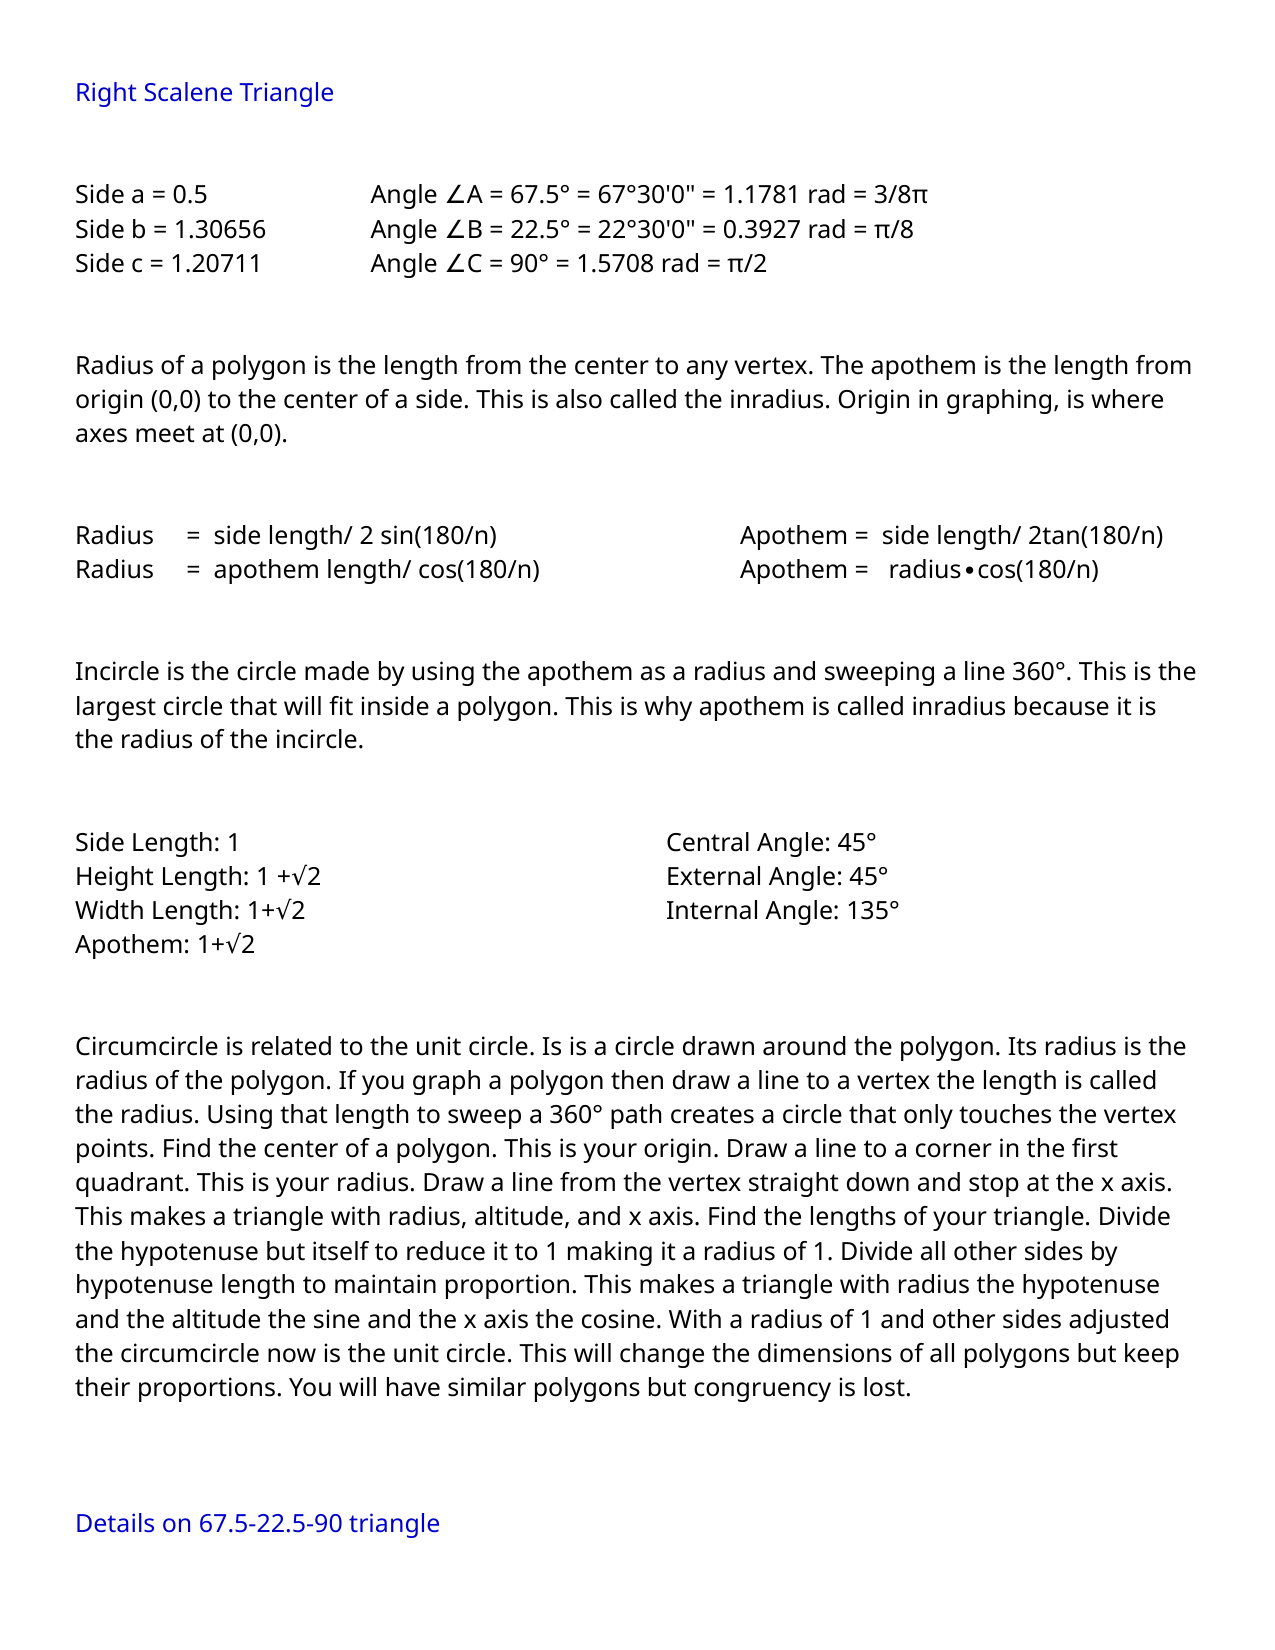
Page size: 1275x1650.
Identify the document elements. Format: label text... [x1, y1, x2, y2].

text Side a = 0.5 Angle ∠A = 67.5° = 67°30'0" = 1.1781 rad = 3/8π Side b = 1.30656 Angle ∠B = 22.5° = 22°30'0" = 0.3927 rad = π/8 Side c = 1.20711 Angle ∠C = 90° = 1.5708 rad = π/2 [75, 177, 1200, 279]
text Incircle is the circle made by using the apothem as a radius and sweeping a line 360°. This is the largest circle that will fit inside a polygon. This is why apothem is called inradius because it is the radius of the incircle. [75, 654, 1200, 756]
text Width Length: 1+√2 Internal Angle: 135° [75, 892, 1200, 927]
text Radius = side length/ 2 sin(180/n) Apothem = side length/ 2tan(180/n) [75, 518, 1200, 552]
text Height Length: 1 +√2 External Angle: 45° [75, 858, 1200, 892]
text Apothem: 1+√2 [75, 927, 1200, 961]
text Radius = apothem length/ cos(180/n) Apothem = radius∙cos(180/n) [75, 552, 1200, 586]
text Radius of a polygon is the length from the center to any vertex. The apothem is the length from origin (0,0) to the center of a side. This is also called the inradius. Origin in graphing, is where axes meet at (0,0). [75, 347, 1200, 450]
text Right Scalene Triangle [75, 75, 1200, 109]
text Circumcircle is related to the unit circle. Is is a circle drawn around the polygon. Its radius is the radius of the polygon. If you graph a polygon then draw a line to a vertex the length is called the radius. Using that length to sweep a 360° path creates a circle that only touches the vertex points. Find the center of a polygon. This is your origin. Draw a line to a corner in the first quadrant. This is your radius. Draw a line from the vertex straight down and stop at the x axis. This makes a triangle with radius, altitude, and x axis. Find the lengths of your triangle. Divide the hypotenuse but itself to reduce it to 1 making it a radius of 1. Divide all other sides by hypotenuse length to maintain proportion. This makes a triangle with radius the hypotenuse and the altitude the sine and the x axis the cosine. With a radius of 1 and other sides adjusted the circumcircle now is the unit circle. This will change the dimensions of all polygons but keep their proportions. You will have similar polygons but congruency is lost. [75, 1029, 1200, 1403]
text Details on 67.5-22.5-90 triangle [75, 1506, 1200, 1540]
text Side Length: 1 Central Angle: 45° [75, 824, 1200, 858]
